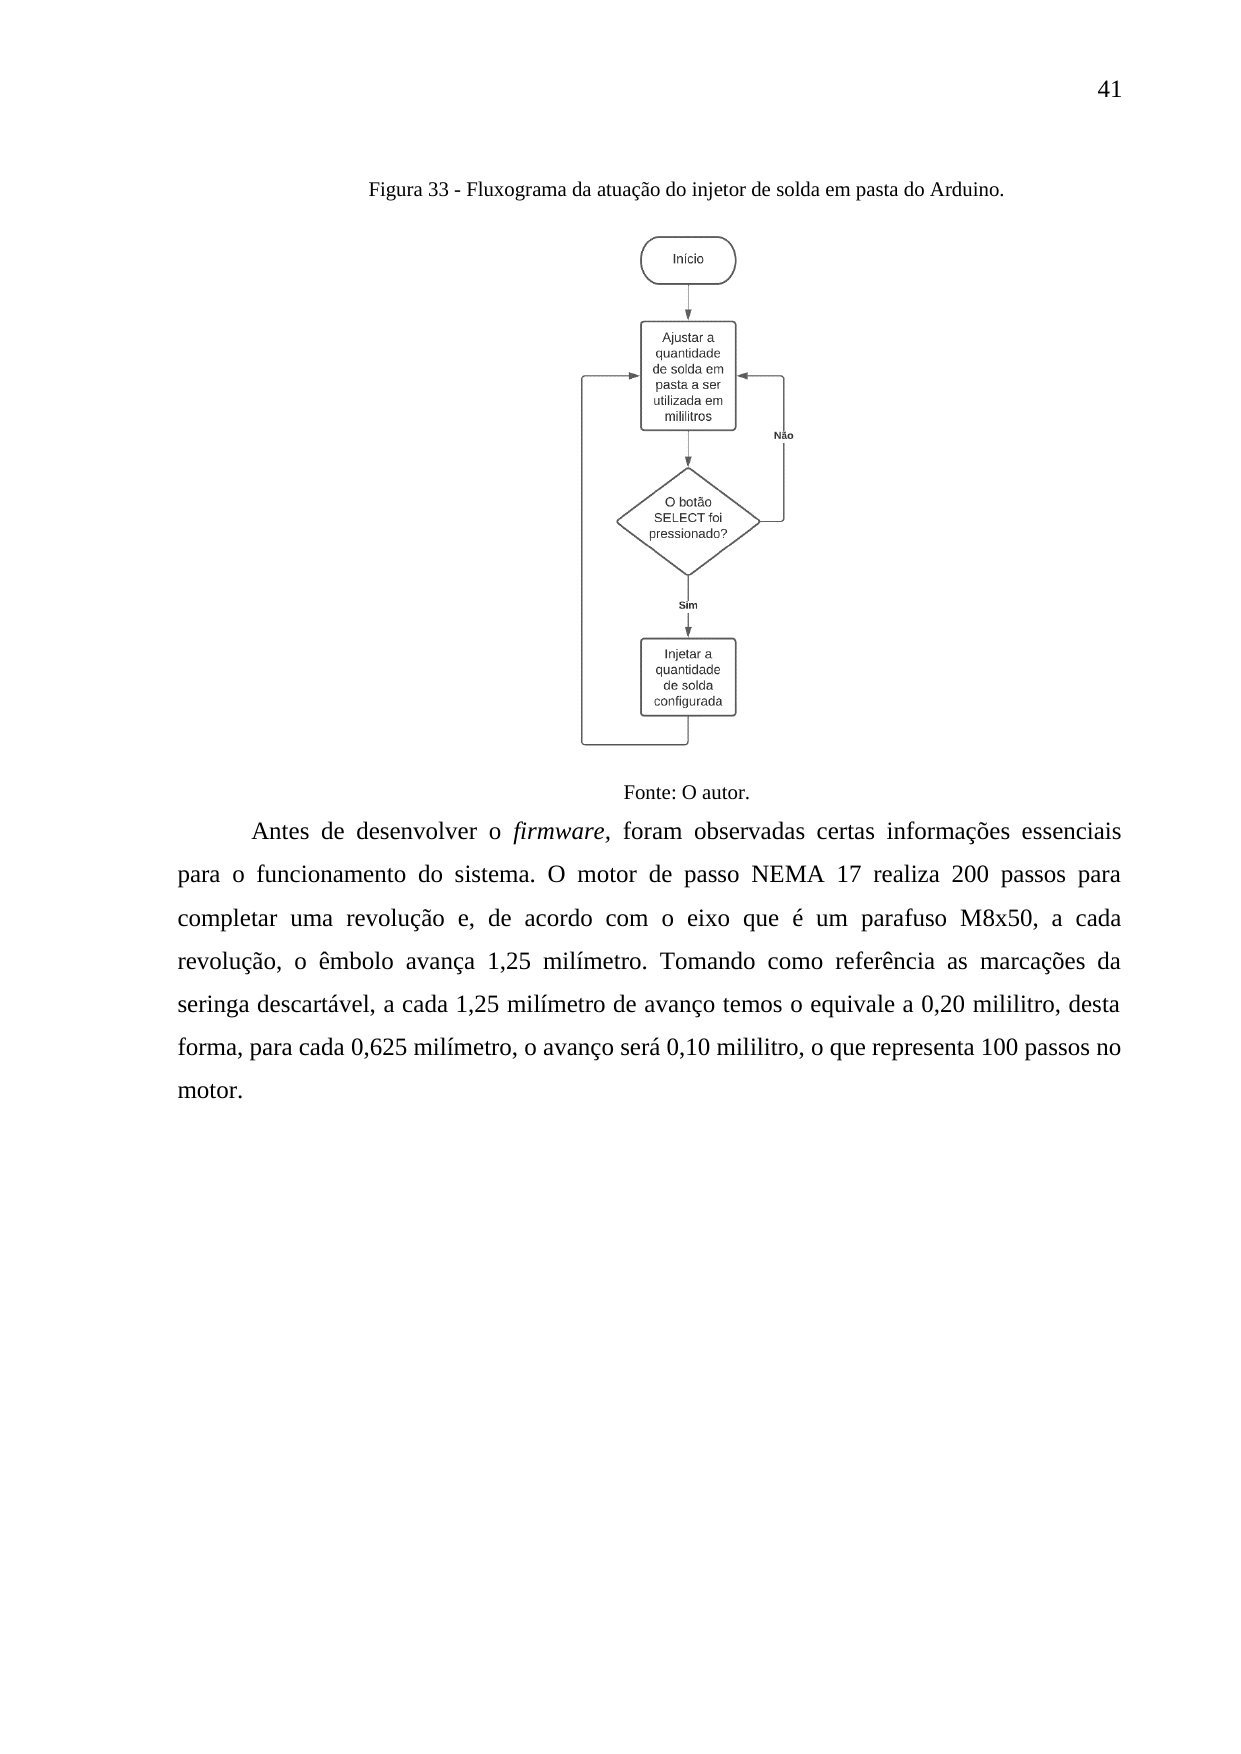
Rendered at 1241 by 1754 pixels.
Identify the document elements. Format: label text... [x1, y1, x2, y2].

text Figura 33 - Fluxograma da atuação do injetor de solda em pasta do Arduino. [177, 177, 1122, 201]
text Fonte: O autor. [177, 780, 1122, 804]
picture [557, 213, 817, 769]
text Antes de desenvolver o firmware, foram observadas certas informações essenciais para o funcionamento do sistema. O motor de passo NEMA 17 realiza 200 passos para completar uma revolução e, de acordo com o eixo que é um parafuso M8x50, a cada revolução, o êmbolo avança 1,25 milímetro. Tomando como referência as marcações da seringa descartável, a cada 1,25 milímetro de avanço temos o equivale a 0,20 mililitro, desta forma, para cada 0,625 milímetro, o avanço será 0,10 mililitro, o que representa 100 passos no motor. [177, 816, 1122, 1104]
